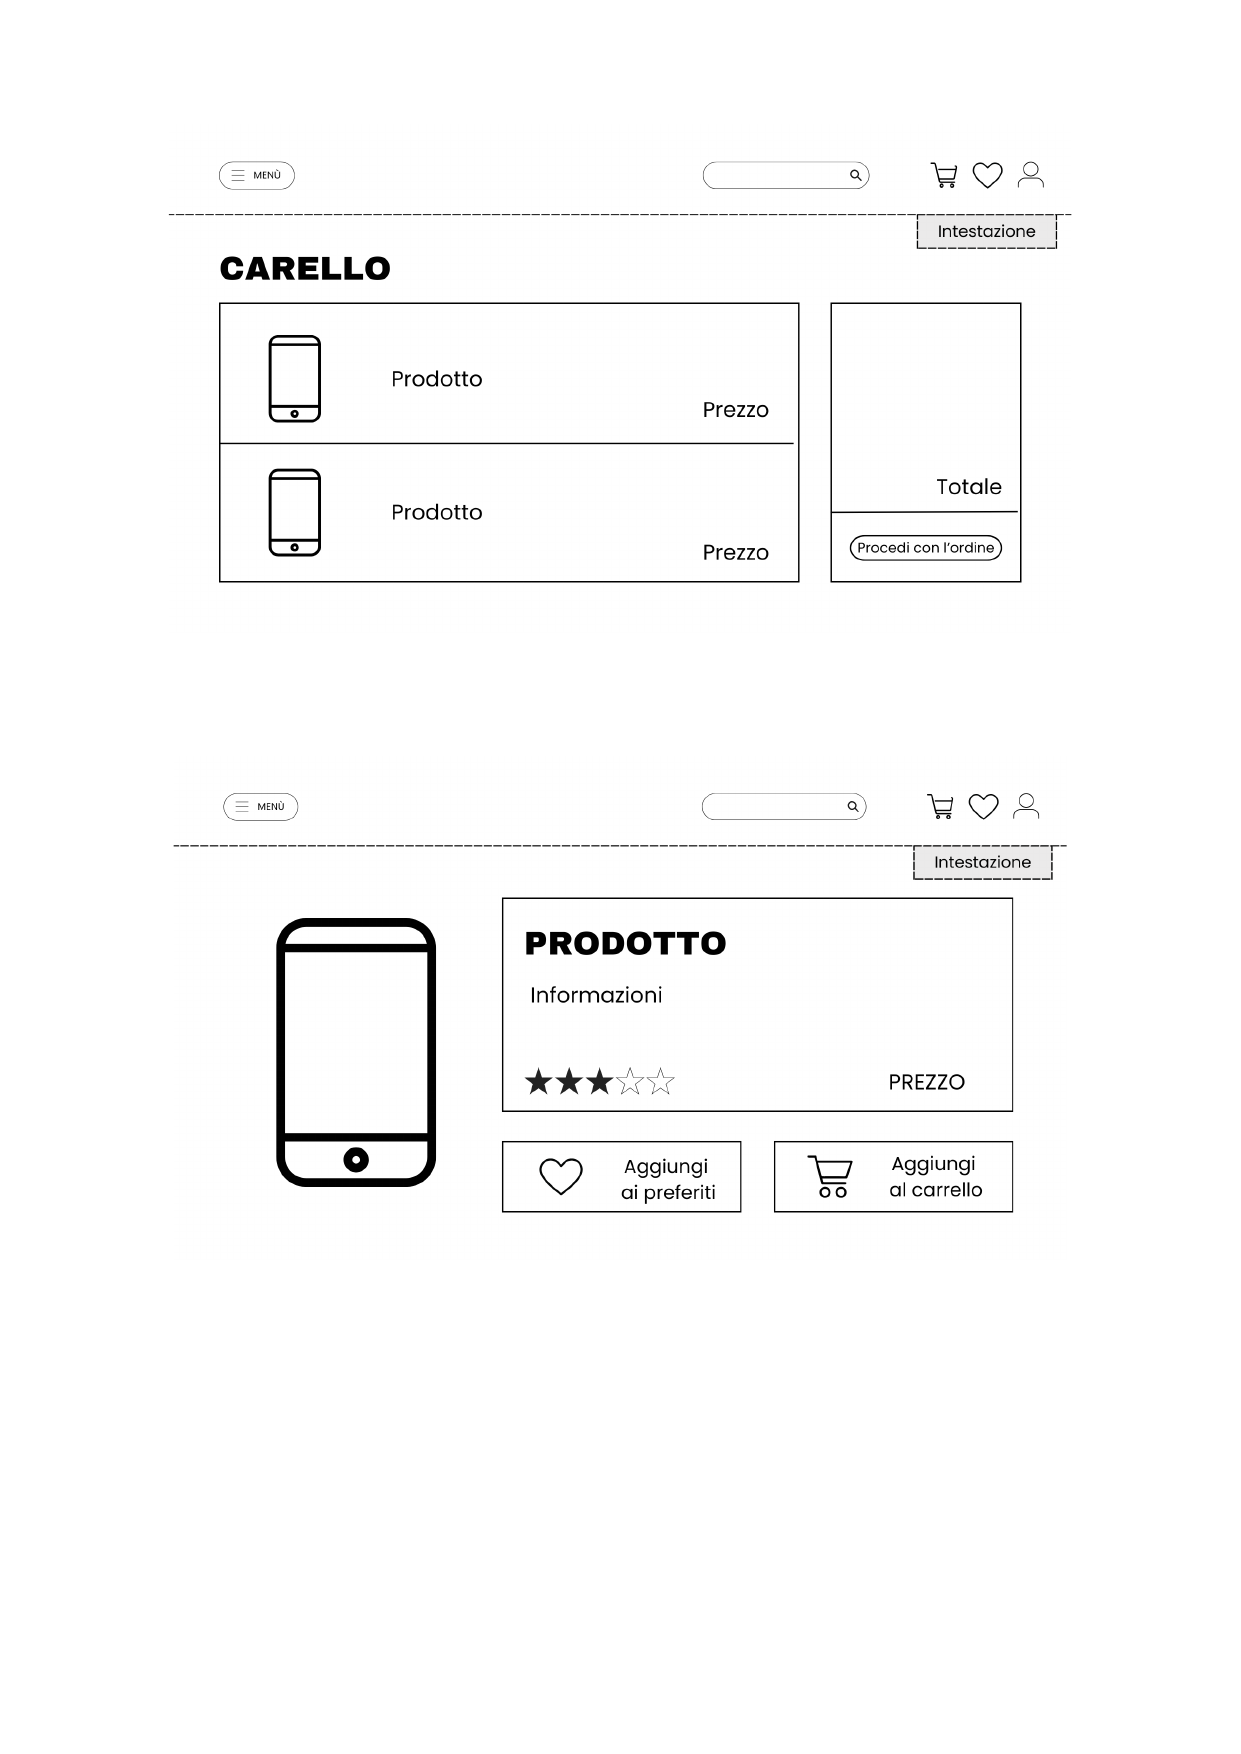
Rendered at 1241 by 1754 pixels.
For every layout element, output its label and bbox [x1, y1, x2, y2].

picture [173, 756, 1067, 1260]
picture [168, 124, 1072, 633]
